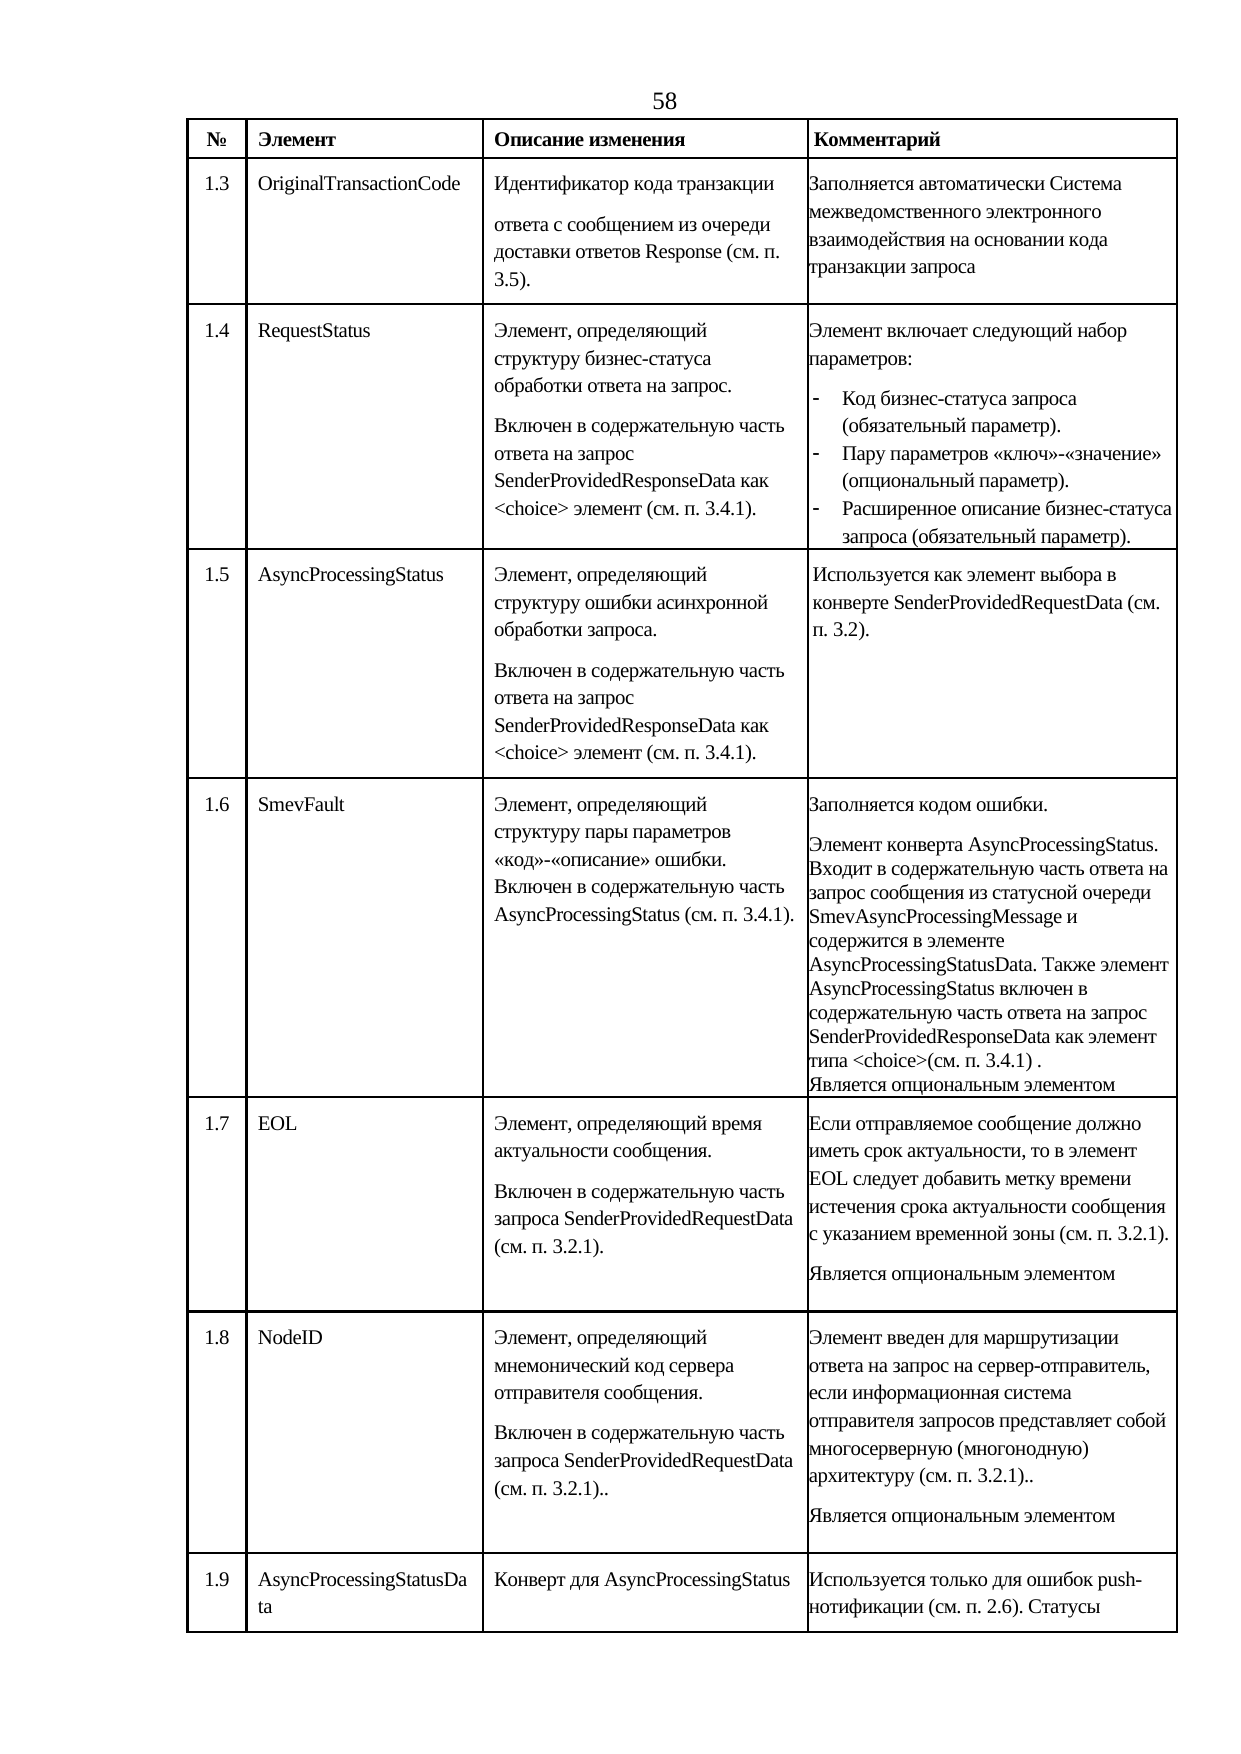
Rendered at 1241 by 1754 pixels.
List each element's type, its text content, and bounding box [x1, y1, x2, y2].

table_cell AsyncProcessingStatusData [248, 1554, 482, 1631]
table_cell Если отправляемое сообщение должно иметь срок актуальности, то в элемент EOL следует добавить метку времени истечения срока актуальности сообщения с указанием временной зоны (см. п. 3.2.1). Является опциональным элементом [809, 1285, 1176, 1310]
table_cell Элемент включает следующий набор параметров: Код бизнес-статуса запроса (обязательный параметр). Пару параметров «ключ»-«значение» (опциональный параметр). Расширенное описание бизнес-статуса запроса (обязательный параметр). [809, 305, 1176, 318]
table_cell Используется только для ошибок push-нотификации (см. п. 2.6). Статусы обработки сообщений возвращаются непосредственно в ответах Система межведомственного электронного взаимодействия. [809, 1554, 1176, 1567]
table_cell 1.6 [189, 779, 245, 1096]
table_cell EOL [248, 1098, 482, 1310]
table_cell Элемент, определяющий структуру пары параметров «код»-«описание» ошибки. Включен в содержательную часть AsyncProcessingStatus (см. п. 3.4.1). [484, 779, 807, 1096]
table_cell Используется только для ошибок push-нотификации (см. п. 2.6). Статусы обработки сообщений возвращаются непосредственно в ответах Система межведомственного электронного взаимодействия. [809, 1618, 1176, 1631]
table_header Комментарий [809, 120, 1176, 126]
table_cell Используется как элемент выбора в конверте SenderProvidedRequestData (см. п. 3.2). [809, 550, 1176, 777]
table_cell Заполняется автоматически Система межведомственного электронного взаимодействия на основании кода транзакции запроса [809, 159, 1176, 171]
table_cell NodeID [248, 1313, 482, 1552]
table_cell Элемент, определяющий структуру ошибки асинхронной обработки запроса. Включен в содержательную часть ответа на запрос SenderProvidedResponseData как <choice> элемент (см. п. 3.4.1). [484, 550, 807, 777]
table_cell Если отправляемое сообщение должно иметь срок актуальности, то в элемент EOL следует добавить метку времени истечения срока актуальности сообщения с указанием временной зоны (см. п. 3.2.1). Является опциональным элементом [809, 1098, 1176, 1111]
table_cell Элемент введен для маршрутизации ответа на запрос на сервер-отправитель, если информационная система отправителя запросов представляет собой многосерверную (многонодную) архитектуру (см. п. 3.2.1).. Является опциональным элементом [809, 1527, 1176, 1552]
table_cell AsyncProcessingStatus [248, 550, 482, 777]
table_cell Конверт для AsyncProcessingStatus [484, 1554, 807, 1631]
table_cell 1.5 [189, 550, 245, 777]
table_cell Заполняется автоматически Система межведомственного электронного взаимодействия на основании кода транзакции запроса [809, 278, 1176, 303]
table_cell RequestStatus [248, 305, 482, 548]
table_cell SmevFault [248, 779, 482, 1096]
table_header Элемент [248, 120, 482, 157]
table_cell Элемент, определяющий время актуальности сообщения. Включен в содержательную часть запроса SenderProvidedRequestData (см. п. 3.2.1). [484, 1098, 807, 1310]
table_cell Элемент, определяющий структуру бизнес-статуса обработки ответа на запрос. Включен в содержательную часть ответа на запрос SenderProvidedResponseData как <choice> элемент (см. п. 3.4.1). [484, 305, 807, 548]
table_cell 1.8 [189, 1313, 245, 1552]
table_cell OriginalTransactionCode [248, 159, 482, 303]
table_cell 1.4 [189, 305, 245, 548]
table_header Описание изменения [484, 120, 807, 157]
table_header № [189, 120, 245, 157]
table_cell 1.9 [189, 1554, 245, 1631]
table_cell 1.7 [189, 1098, 245, 1310]
table_cell 1.3 [189, 159, 245, 303]
table_cell Элемент, определяющий мнемонический код сервера отправителя сообщения. Включен в содержательную часть запроса SenderProvidedRequestData (см. п. 3.2.1).. [484, 1313, 807, 1552]
table_cell Идентификатор кода транзакции ответа с сообщением из очереди доставки ответов Response (см. п. 3.5). [484, 159, 807, 303]
table_header Комментарий [809, 151, 1176, 157]
